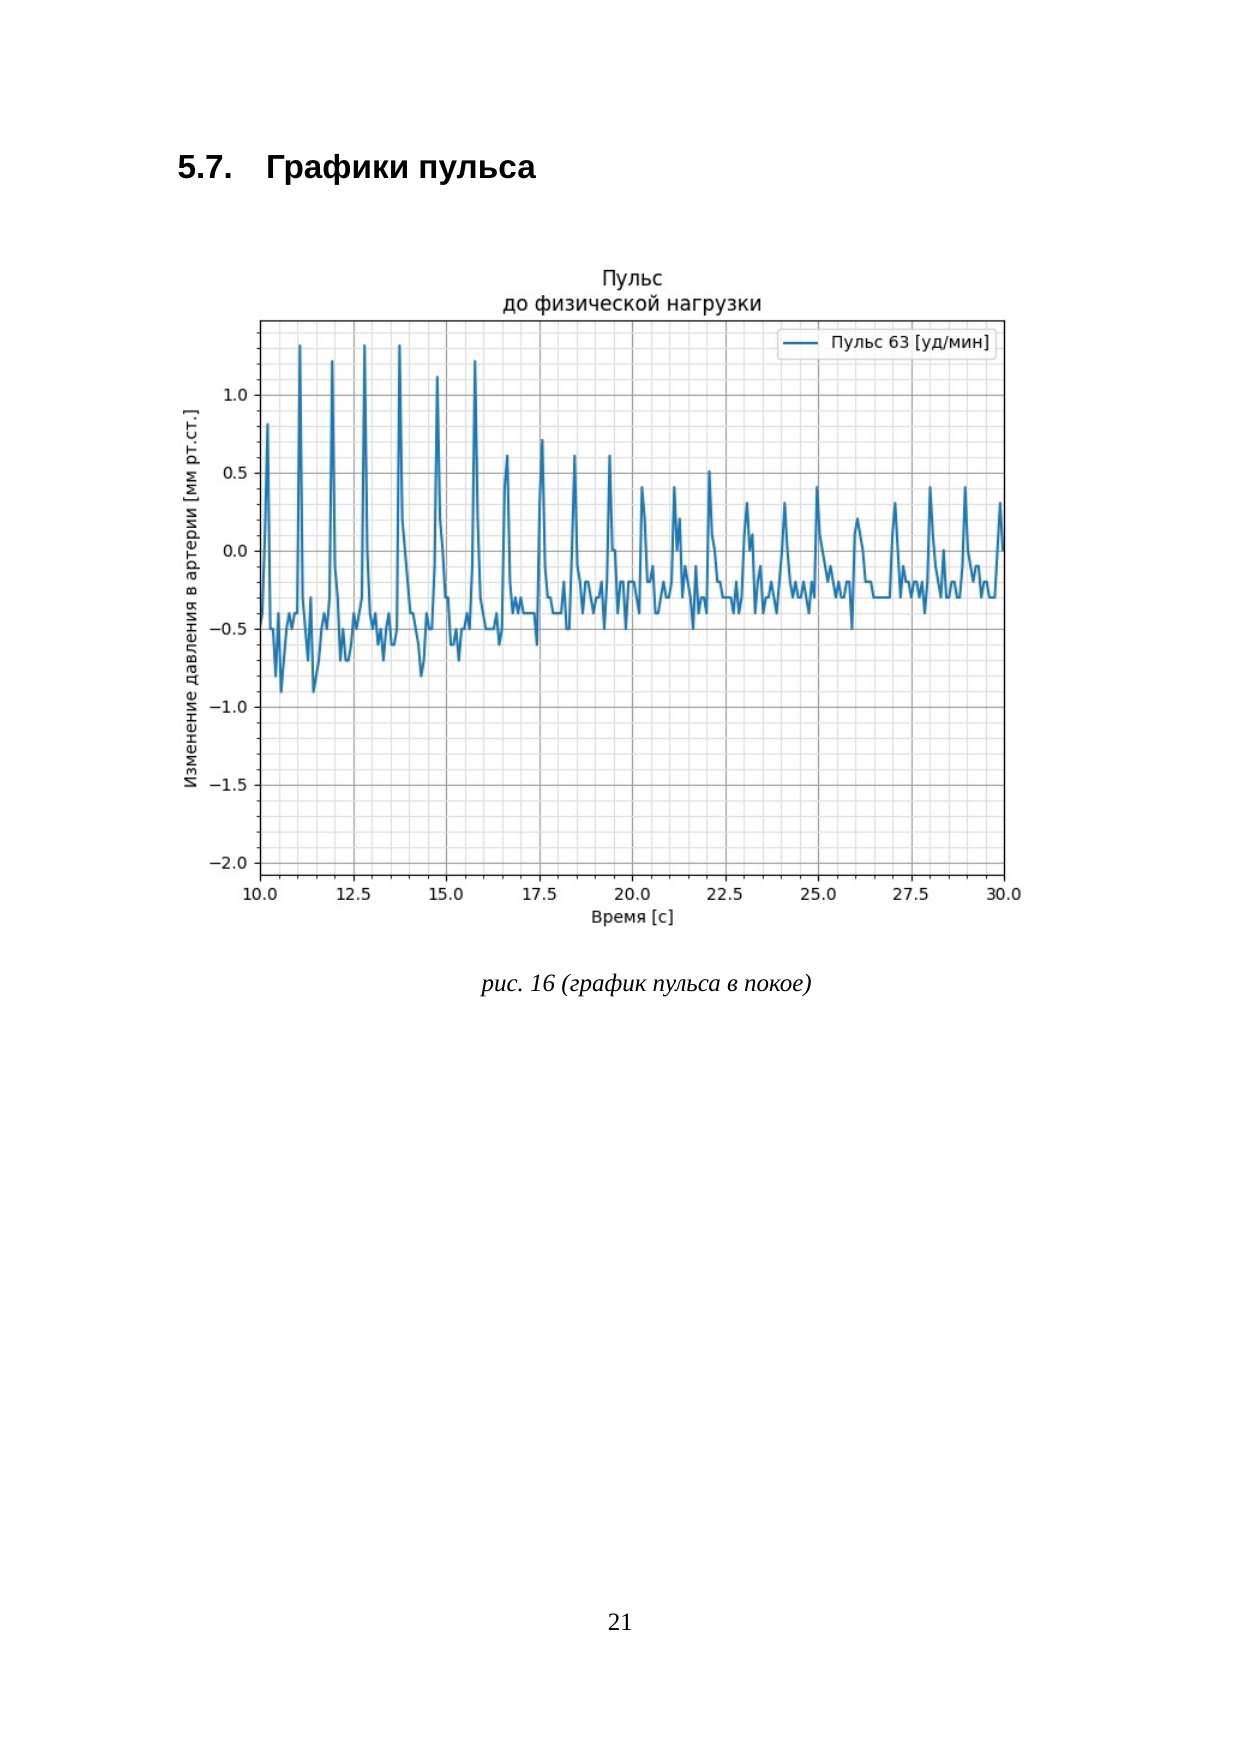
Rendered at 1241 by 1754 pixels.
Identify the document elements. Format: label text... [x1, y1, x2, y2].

text рис. 16 (график пульса в покое) [118, 235, 1122, 997]
subtitle Графики пульса [118, 148, 1122, 186]
picture [140, 234, 1100, 954]
